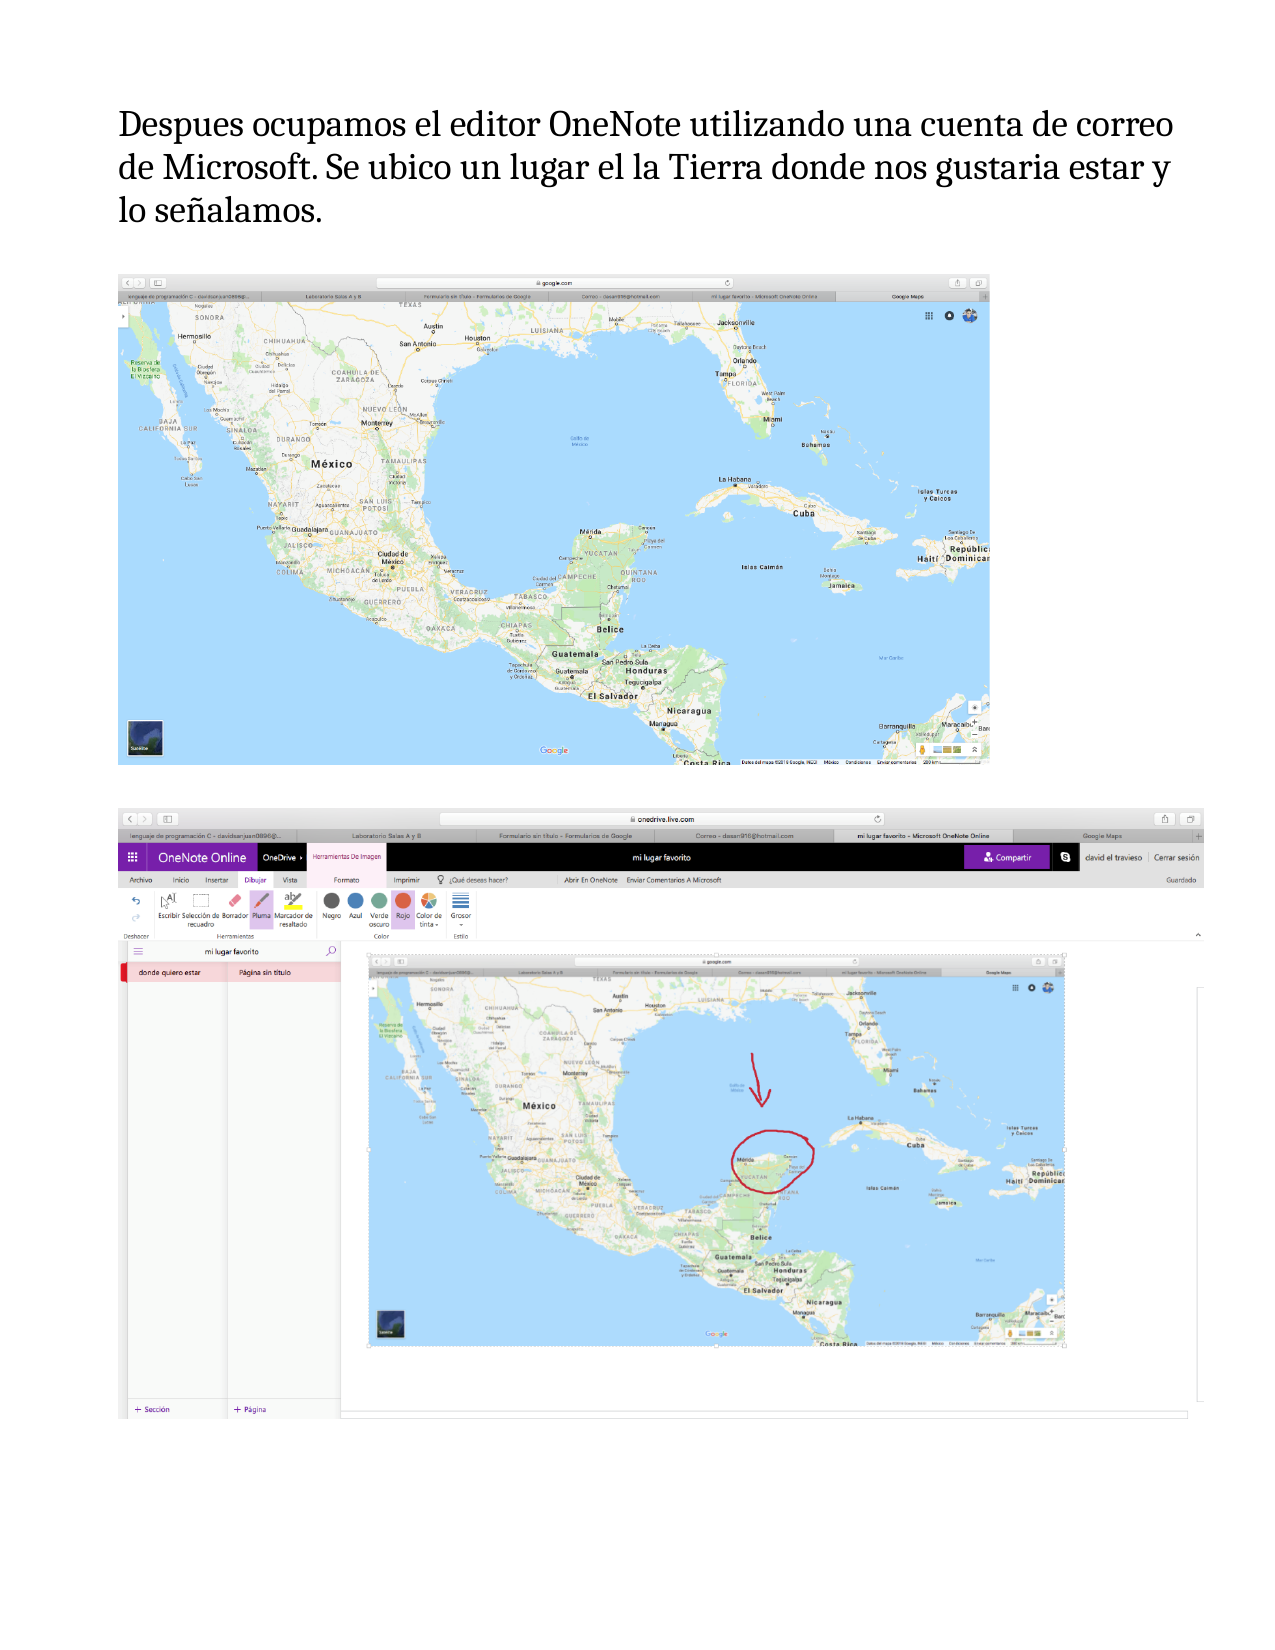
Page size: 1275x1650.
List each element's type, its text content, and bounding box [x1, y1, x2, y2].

text Despues ocupamos el editor OneNote utilizando una cuenta de correo de Microsoft. Se ubico un lugar el la Tierra donde nos gustaria estar y lo señalamos. [118, 102, 1205, 232]
